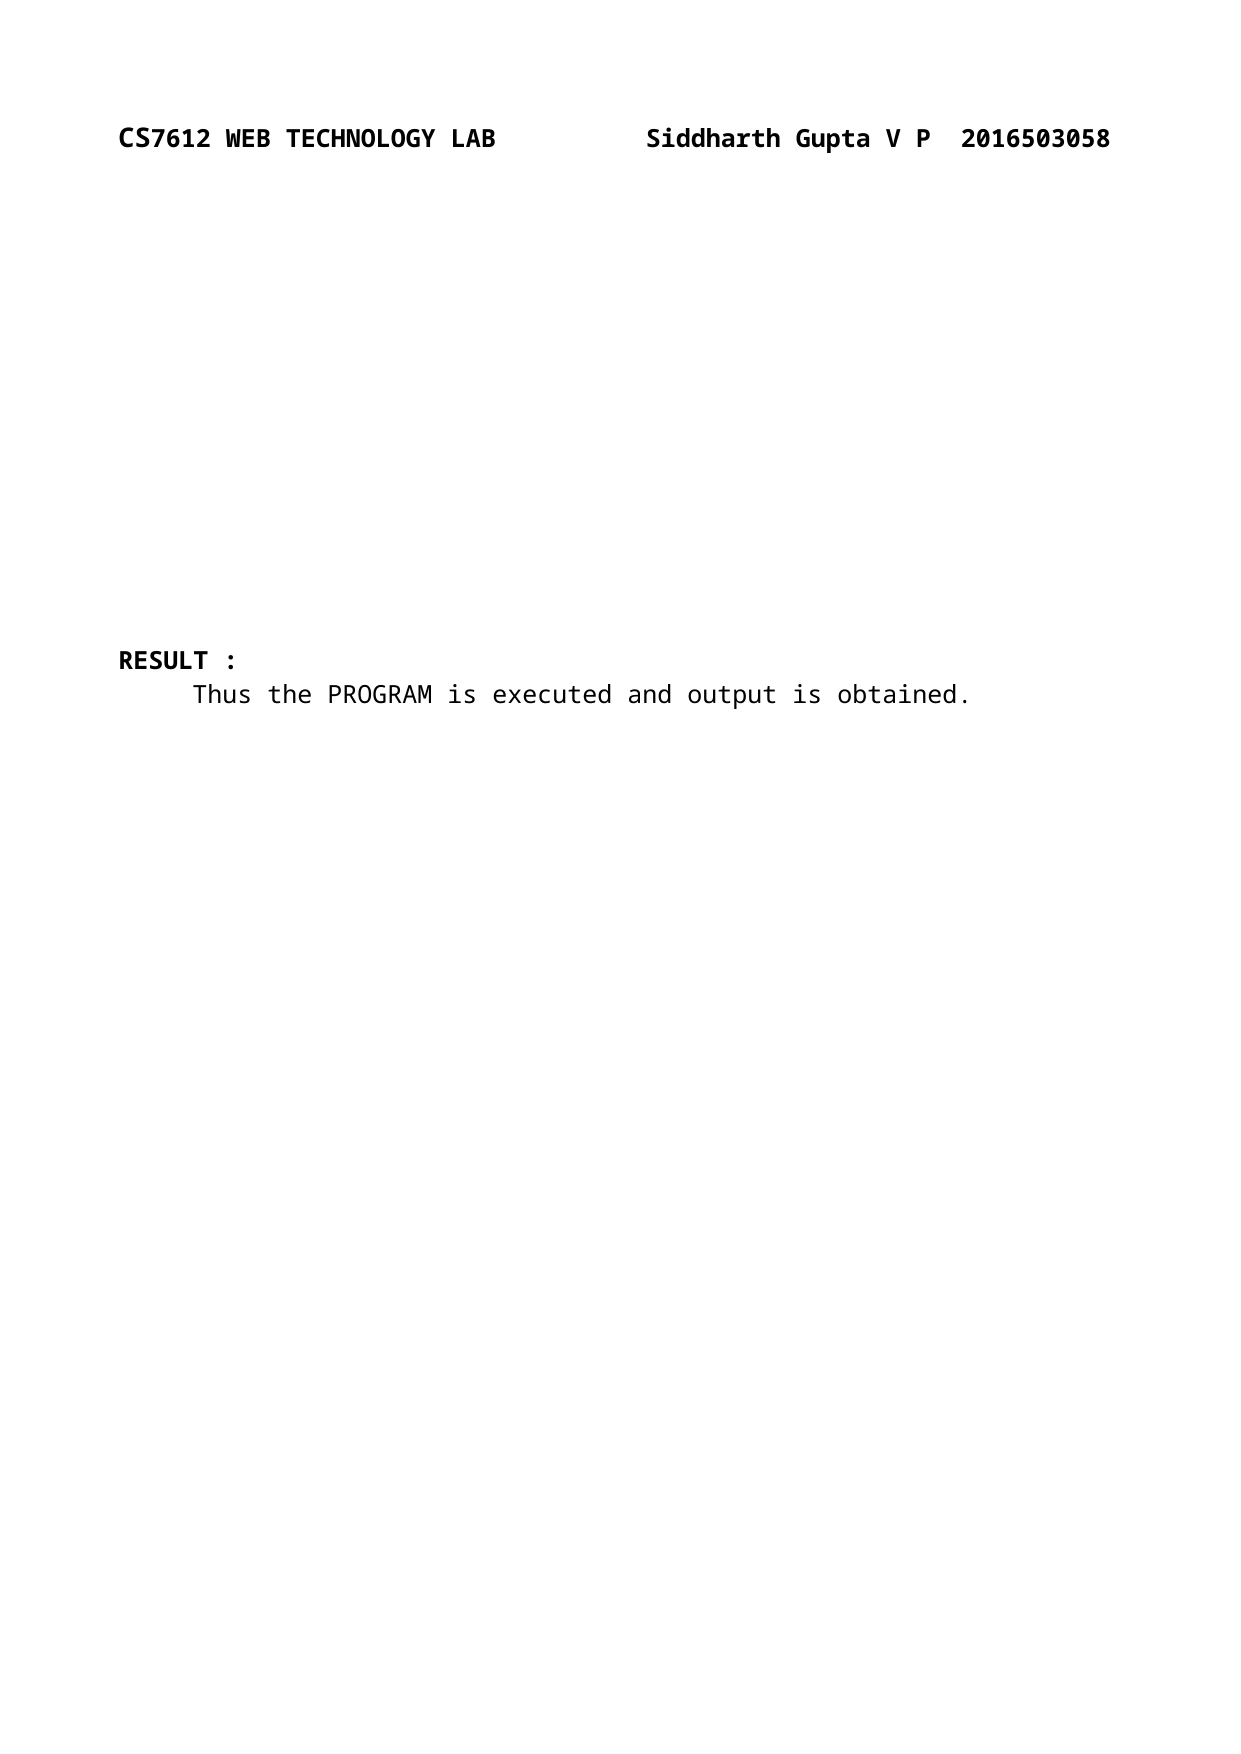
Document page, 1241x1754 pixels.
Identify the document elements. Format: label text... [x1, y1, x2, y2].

text RESULT : [118, 642, 1122, 676]
text Thus the PROGRAM is executed and output is obtained. [118, 676, 1122, 710]
